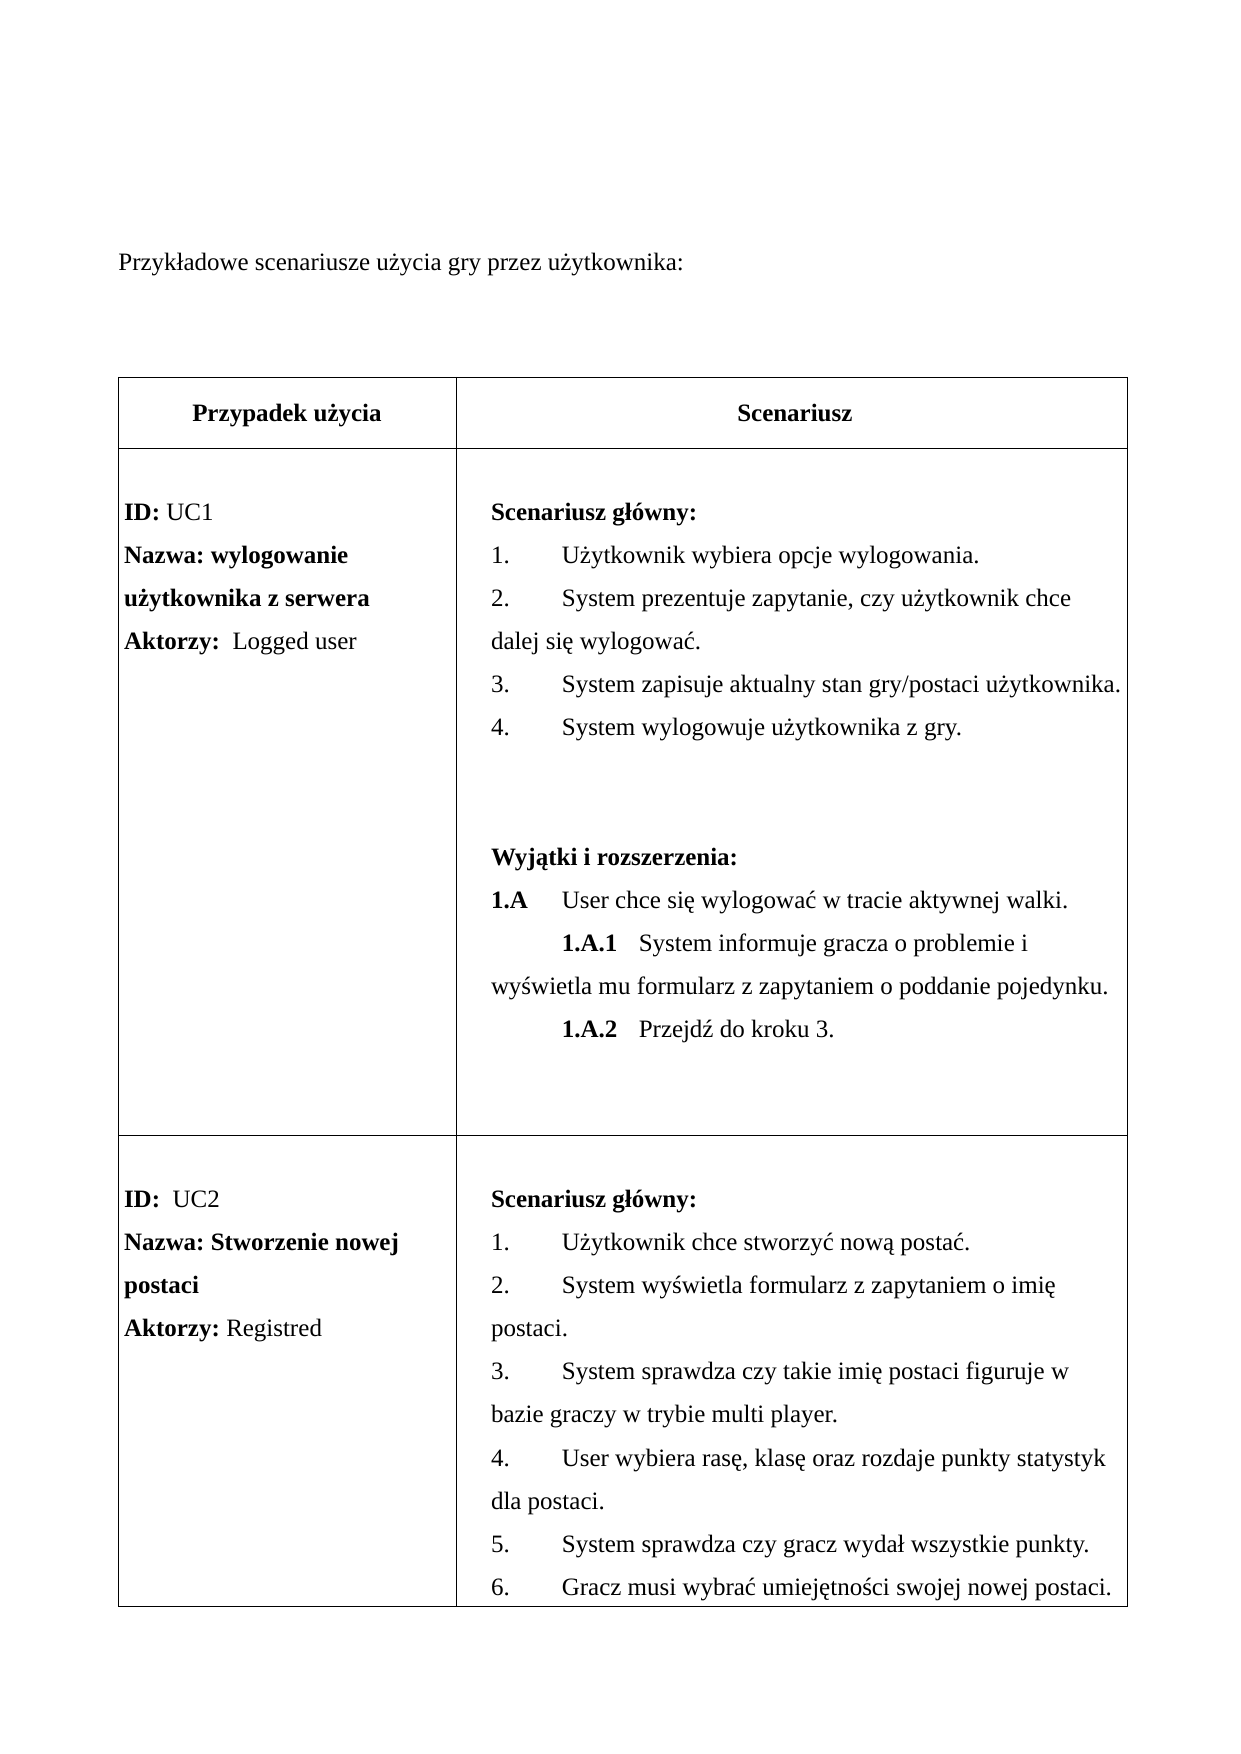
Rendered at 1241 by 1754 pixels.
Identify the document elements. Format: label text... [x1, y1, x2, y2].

table_header Scenariusz [457, 378, 1127, 448]
table_header Przypadek użycia [119, 378, 456, 448]
text Przykładowe scenariusze użycia gry przez użytkownika: [118, 247, 1122, 276]
table_cell Scenariusz główny: Użytkownik wybiera opcje wylogowania. System prezentuje zapytanie, czy użytkownik chce dalej się wylogować. System zapisuje aktualny stan gry/postaci użytkownika. System wylogowuje użytkownika z gry. Wyjątki i rozszerzenia: 1.A User chce się wylogować w tracie aktywnej walki. 1.A.1 System informuje gracza o problemie i wyświetla mu formularz z zapytaniem o poddanie pojedynku. 1.A.2 Przejdź do kroku 3. [457, 449, 1127, 1135]
table_cell Scenariusz główny: Użytkownik chce stworzyć nową postać. System wyświetla formularz z zapytaniem o imię postaci. System sprawdza czy takie imię postaci figuruje w bazie graczy w trybie multi player. User wybiera rasę, klasę oraz rozdaje punkty statystyk dla postaci. System sprawdza czy gracz wydał wszystkie punkty. Gracz musi wybrać umiejętności swojej nowej postaci. User może napisać historię swojej postaci. Wyjątki i rozszerzenia: 3.A User chce nadać postaci imię, które już figuruje w bazie postaci w trybie multi player. 3.A.1 System informuje gracza o problemie. 3.A.2 Użytkownik musi wybrać nowe imię dla postaci. 3.A.3 Przejdź do kroku 3. 5.A User nie rozdał wszystkich punktów statystyk. 5.A.1 System informuje gracza o problemie. 5.A.2 Użytkownik musi rozdać resztę punktów. 5.A.3 Powrót do kroku 7. [457, 1136, 1127, 1606]
table_cell ID: UC1 Nazwa: wylogowanie użytkownika z serwera Aktorzy: Logged user [119, 449, 456, 1135]
table_cell ID: UC2 Nazwa: Stworzenie nowej postaci Aktorzy: Registred [119, 1136, 456, 1606]
